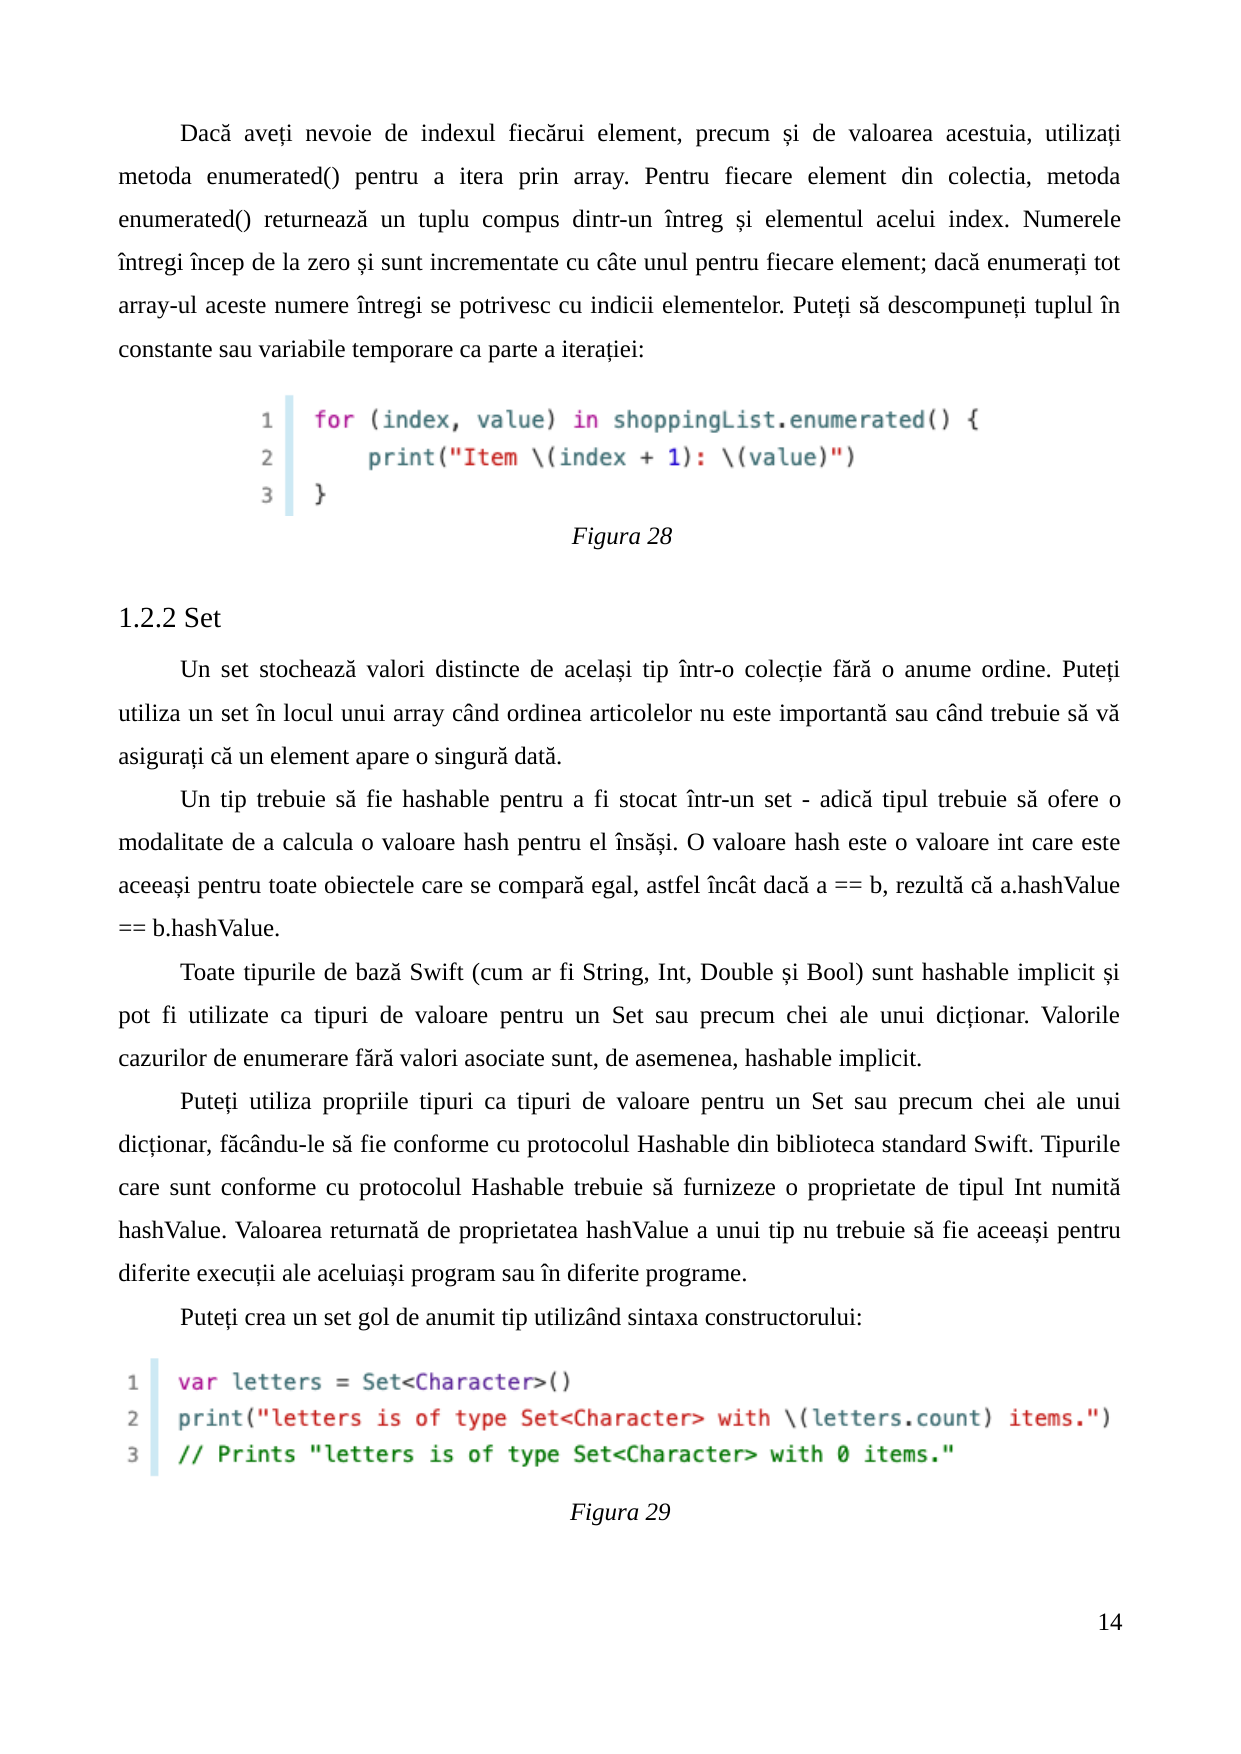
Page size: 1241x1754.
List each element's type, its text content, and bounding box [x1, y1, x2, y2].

text Figura 28 [250, 516, 994, 549]
text Un set stochează valori distincte de același tip într-o colecție fără o anume ordine. Puteți utiliza un set în locul unui array când ordinea articolelor nu este importantă sau când trebuie să vă asigurați că un element apare o singură dată. [118, 650, 1122, 770]
text Figura 29 [118, 1492, 1122, 1526]
text Puteți crea un set gol de anumit tip utilizând sintaxa constructorului: [118, 1302, 1122, 1330]
text Puteți utiliza propriile tipuri ca tipuri de valoare pentru un Set sau precum chei ale unui dicționar, făcându-le să fie conforme cu protocolul Hashable din biblioteca standard Swift. Tipurile care sunt conforme cu protocolul Hashable trebuie să furnizeze o proprietate de tipul Int numită hashValue. Valoarea returnată de proprietatea hashValue a unui tip nu trebuie să fie aceeași pentru diferite execuții ale aceluiași program sau în diferite programe. [118, 1086, 1122, 1287]
text Un tip trebuie să fie hashable pentru a fi stocat într-un set - adică tipul trebuie să ofere o modalitate de a calcula o valoare hash pentru el însăși. O valoare hash este o valoare int care este aceeași pentru toate obiectele care se compară egal, astfel încât dacă a == b, rezultă că a.hashValue == b.hashValue. [118, 784, 1122, 942]
text Dacă aveți nevoie de indexul fiecărui element, precum și de valoarea acestuia, utilizați metoda enumerated() pentru a itera prin array. Pentru fiecare element din colectia, metoda enumerated() returnează un tuplu compus dintr-un întreg și elementul acelui index. Numerele întregi încep de la zero și sunt incrementate cu câte unul pentru fiecare element; dacă enumerați tot array-ul aceste numere întregi se potrivesc cu indicii elementelor. Puteți să descompuneți tuplul în constante sau variabile temporare ca parte a iterației: [118, 118, 1122, 362]
picture [250, 389, 994, 516]
subtitle 1.2.2 Set [118, 600, 1122, 633]
text Toate tipurile de bază Swift (cum ar fi String, Int, Double și Bool) sunt hashable implicit și pot fi utilizate ca tipuri de valoare pentru un Set sau precum chei ale unui dicționar. Valorile cazurilor de enumerare fără valori asociate sunt, de asemenea, hashable implicit. [118, 957, 1122, 1072]
picture [118, 1357, 1123, 1492]
